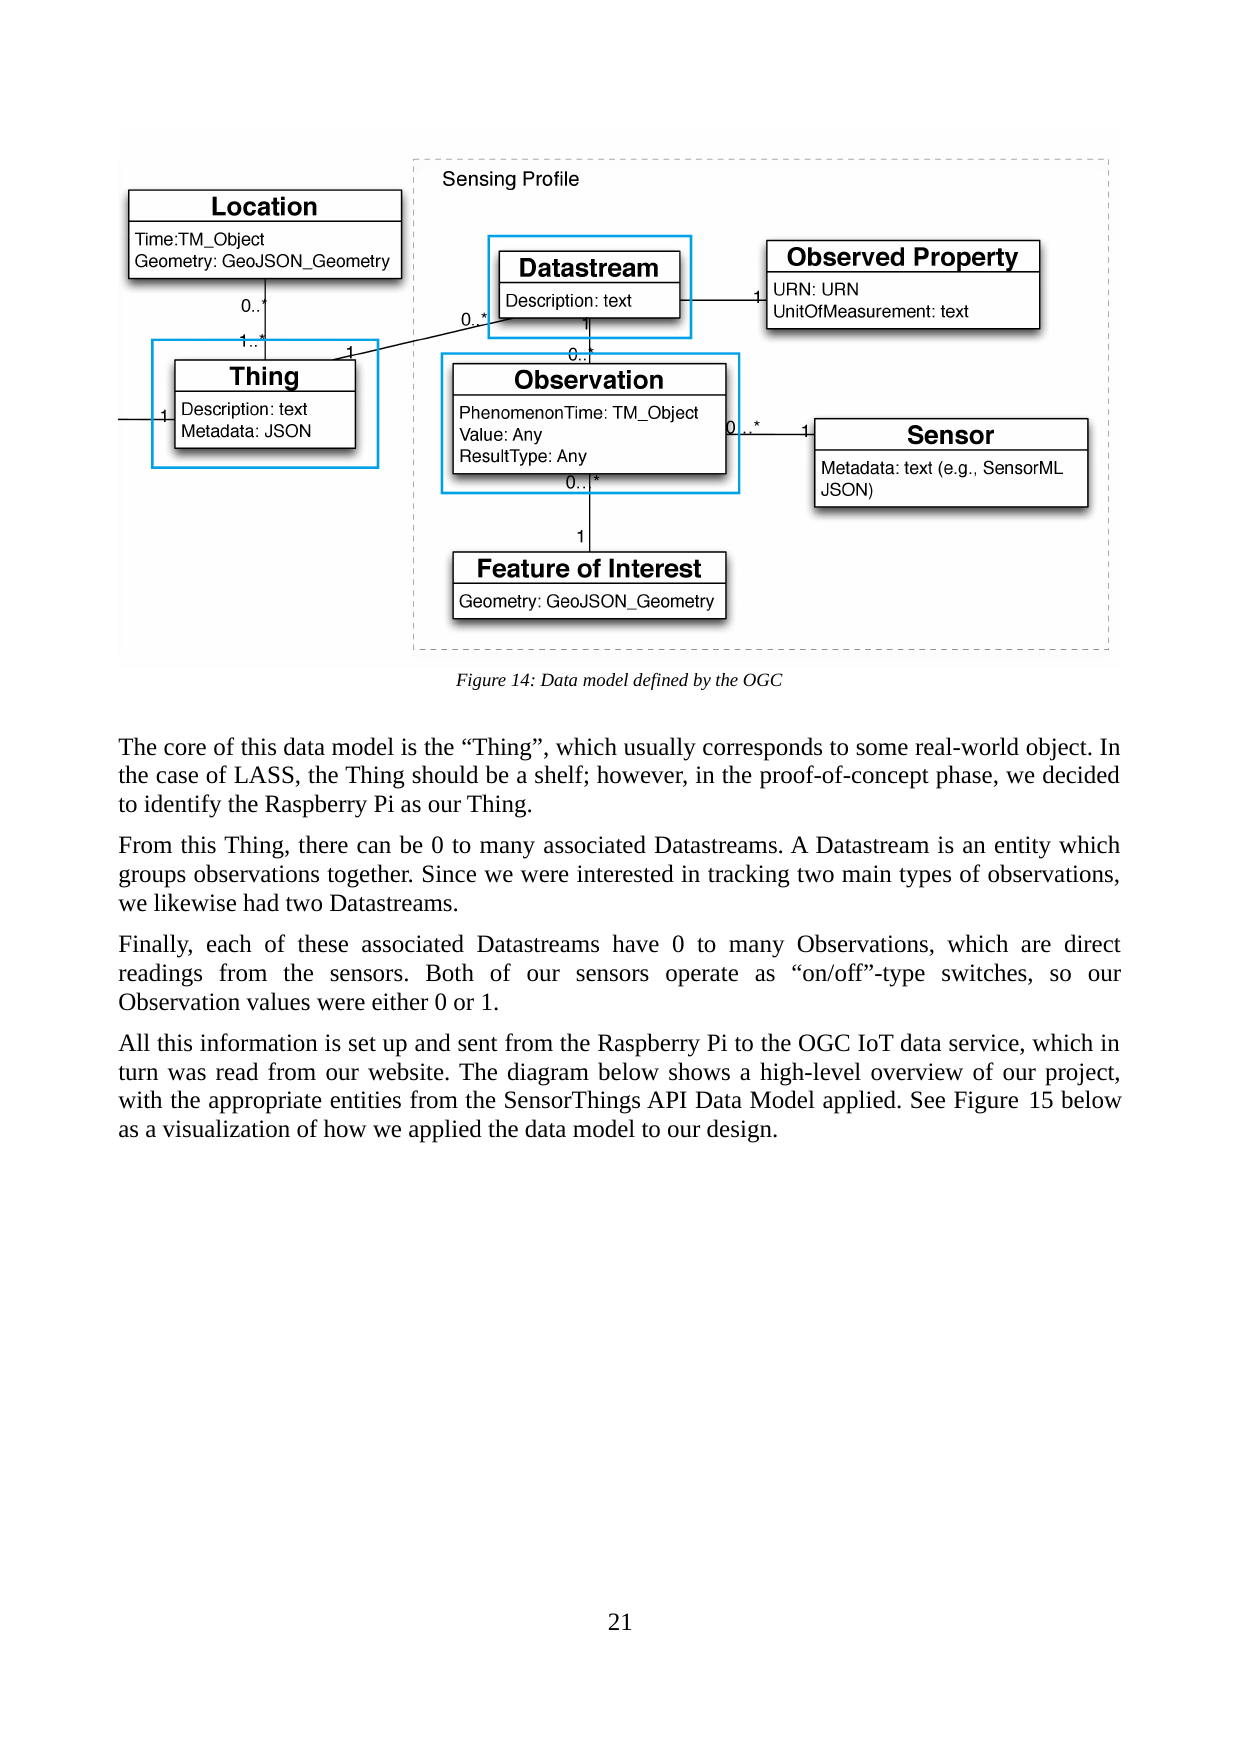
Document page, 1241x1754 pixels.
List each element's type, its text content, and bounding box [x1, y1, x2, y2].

text The core of this data model is the “Thing”, which usually corresponds to some real-world object. In the case of LASS, the Thing should be a shelf; however, in the proof-of-concept phase, we decided to identify the Raspberry Pi as our Thing. [118, 732, 1122, 818]
text Finally, each of these associated Datastreams have 0 to many Observations, which are direct readings from the sensors. Both of our sensors operate as “on/off”-type switches, so our Observation values were either 0 or 1. [118, 929, 1122, 1015]
text From this Thing, there can be 0 to many associated Datastreams. A Datastream is an entity which groups observations together. Since we were interested in tracking two main types of observations, we likewise had two Datastreams. [118, 830, 1122, 917]
text Figure 14: Data model defined by the OGC [118, 669, 1122, 690]
text All this information is set up and sent from the Raspberry Pi to the OGC IoT data service, which in turn was read from our website. The diagram below shows a high-level overview of our project, with the appropriate entities from the SensorThings API Data Model applied. See Figure 15 below as a visualization of how we applied the data model to our design. [118, 1028, 1122, 1143]
picture [118, 130, 1123, 669]
